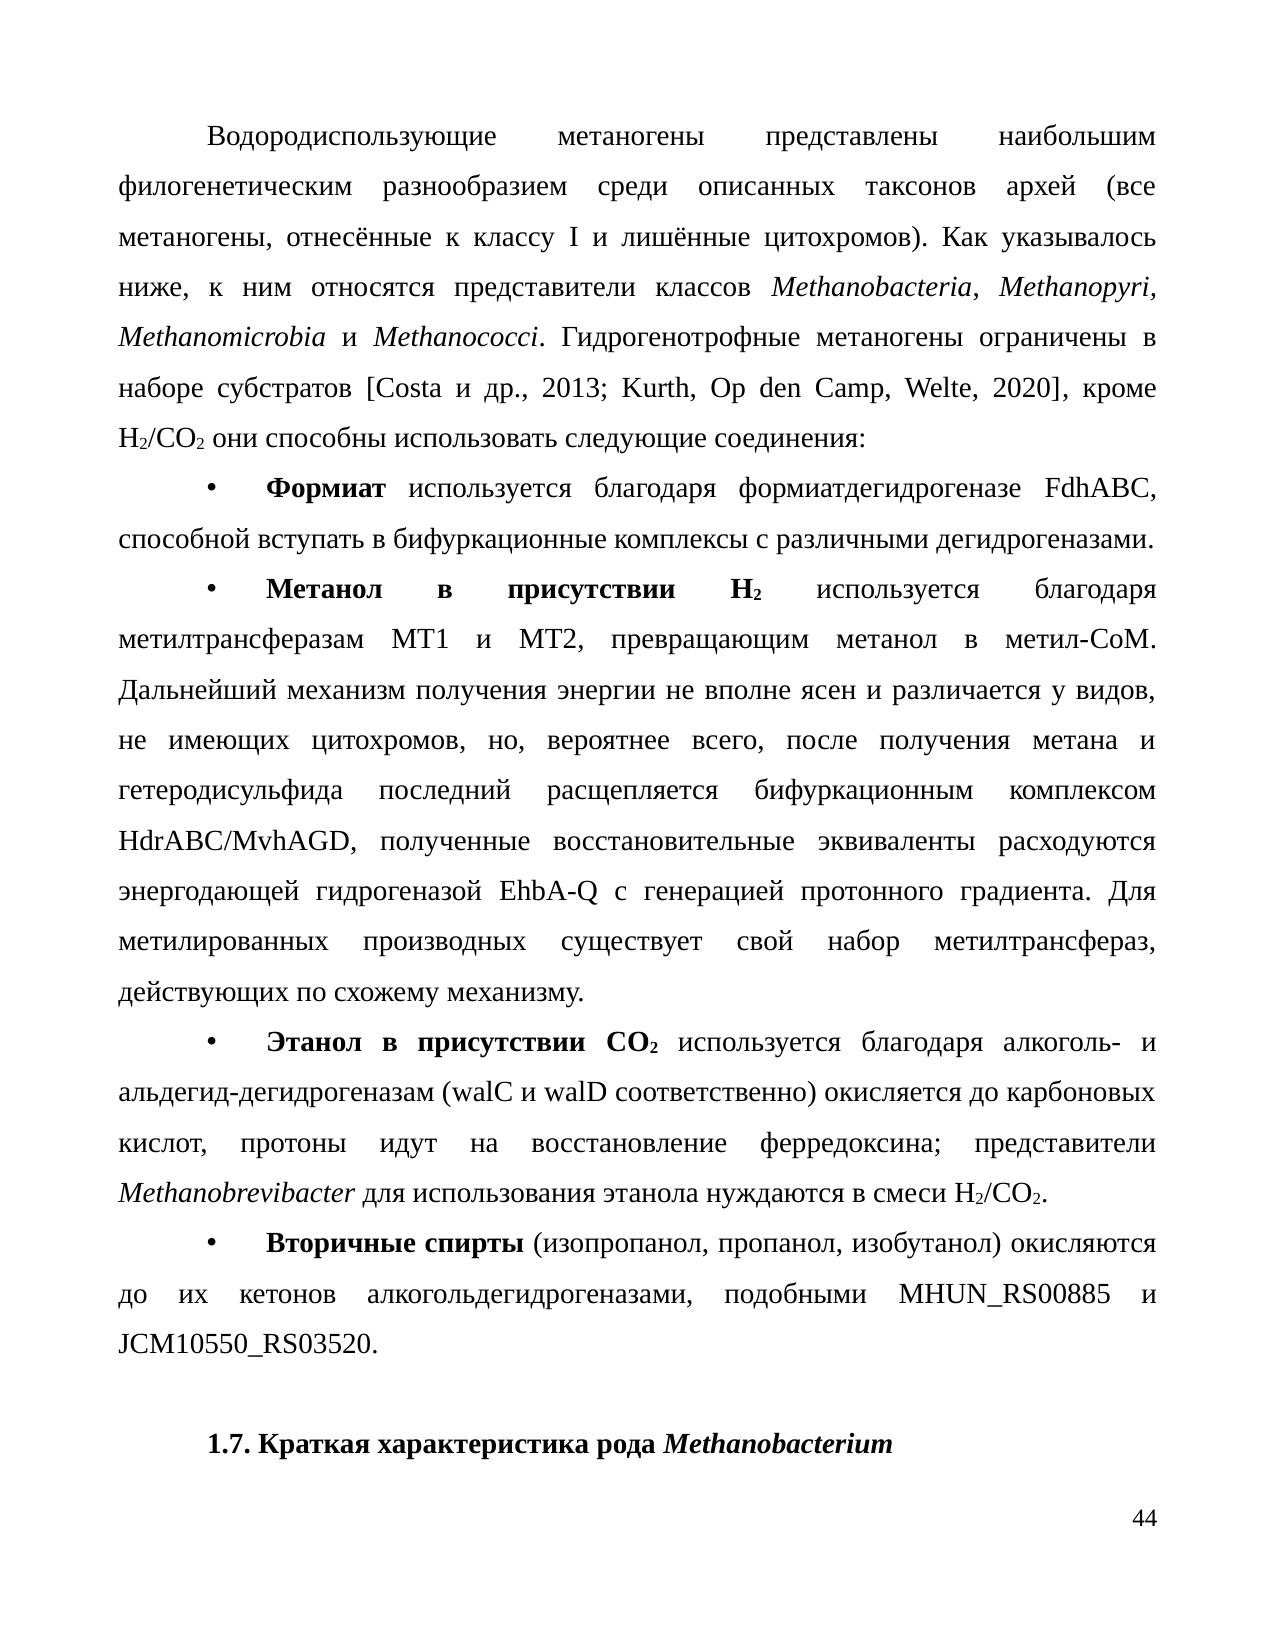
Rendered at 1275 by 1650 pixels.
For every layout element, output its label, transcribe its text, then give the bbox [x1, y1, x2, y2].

subtitle 1.7. Краткая характеристика рода Methanobacterium [118, 1427, 1157, 1460]
list Метанол в присутствии H2 используется благодаря метилтрансферазам MT1 и MT2, превращающим метанол в метил-CoM. Дальнейший механизм получения энергии не вполне ясен и различается у видов, не имеющих цитохромов, но, вероятнее всего, после получения метана и гетеродисульфида последний расщепляется бифуркационным комплексом HdrABC/MvhAGD, полученные восстановительные эквиваленты расходуются энергодающей гидрогеназой EhbA-Q с генерацией протонного градиента. Для метилированных производных существует свой набор метилтрансфераз, действующих по схожему механизму. [118, 571, 1157, 1007]
list Вторичные спирты (изопропанол, пропанол, изобутанол) окисляются до их кетонов алкогольдегидрогеназами, подобными MHUN_RS00885 и JCM10550_RS03520. [118, 1225, 1157, 1359]
list Этанол в присутствии CO2 используется благодаря алкоголь- и альдегид-дегидрогеназам (walC и walD соответственно) окисляется до карбоновых кислот, протоны идут на восстановление ферредоксина; представители Methanobrevibacter для использования этанола нуждаются в смеси H2/CO2. [118, 1024, 1157, 1208]
text Водородиспользующие метаногены представлены наибольшим филогенетическим разнообразием среди описанных таксонов архей (все метаногены, отнесённые к классу I и лишённые цитохромов). Как указывалось ниже, к ним относятся представители классов Methanobacteria, Methanopyri, Methanomicrobia и Methanococci. Гидрогенотрофные метаногены ограничены в наборе субстратов [Costa и др., 2013; Kurth, Op den Camp, Welte, 2020]⁠, кроме H2/CO2 они способны использовать следующие соединения: [118, 118, 1157, 453]
list Формиат используется благодаря формиатдегидрогеназе FdhABС, способной вступать в бифуркационные комплексы с различными дегидрогеназами. [118, 470, 1157, 554]
